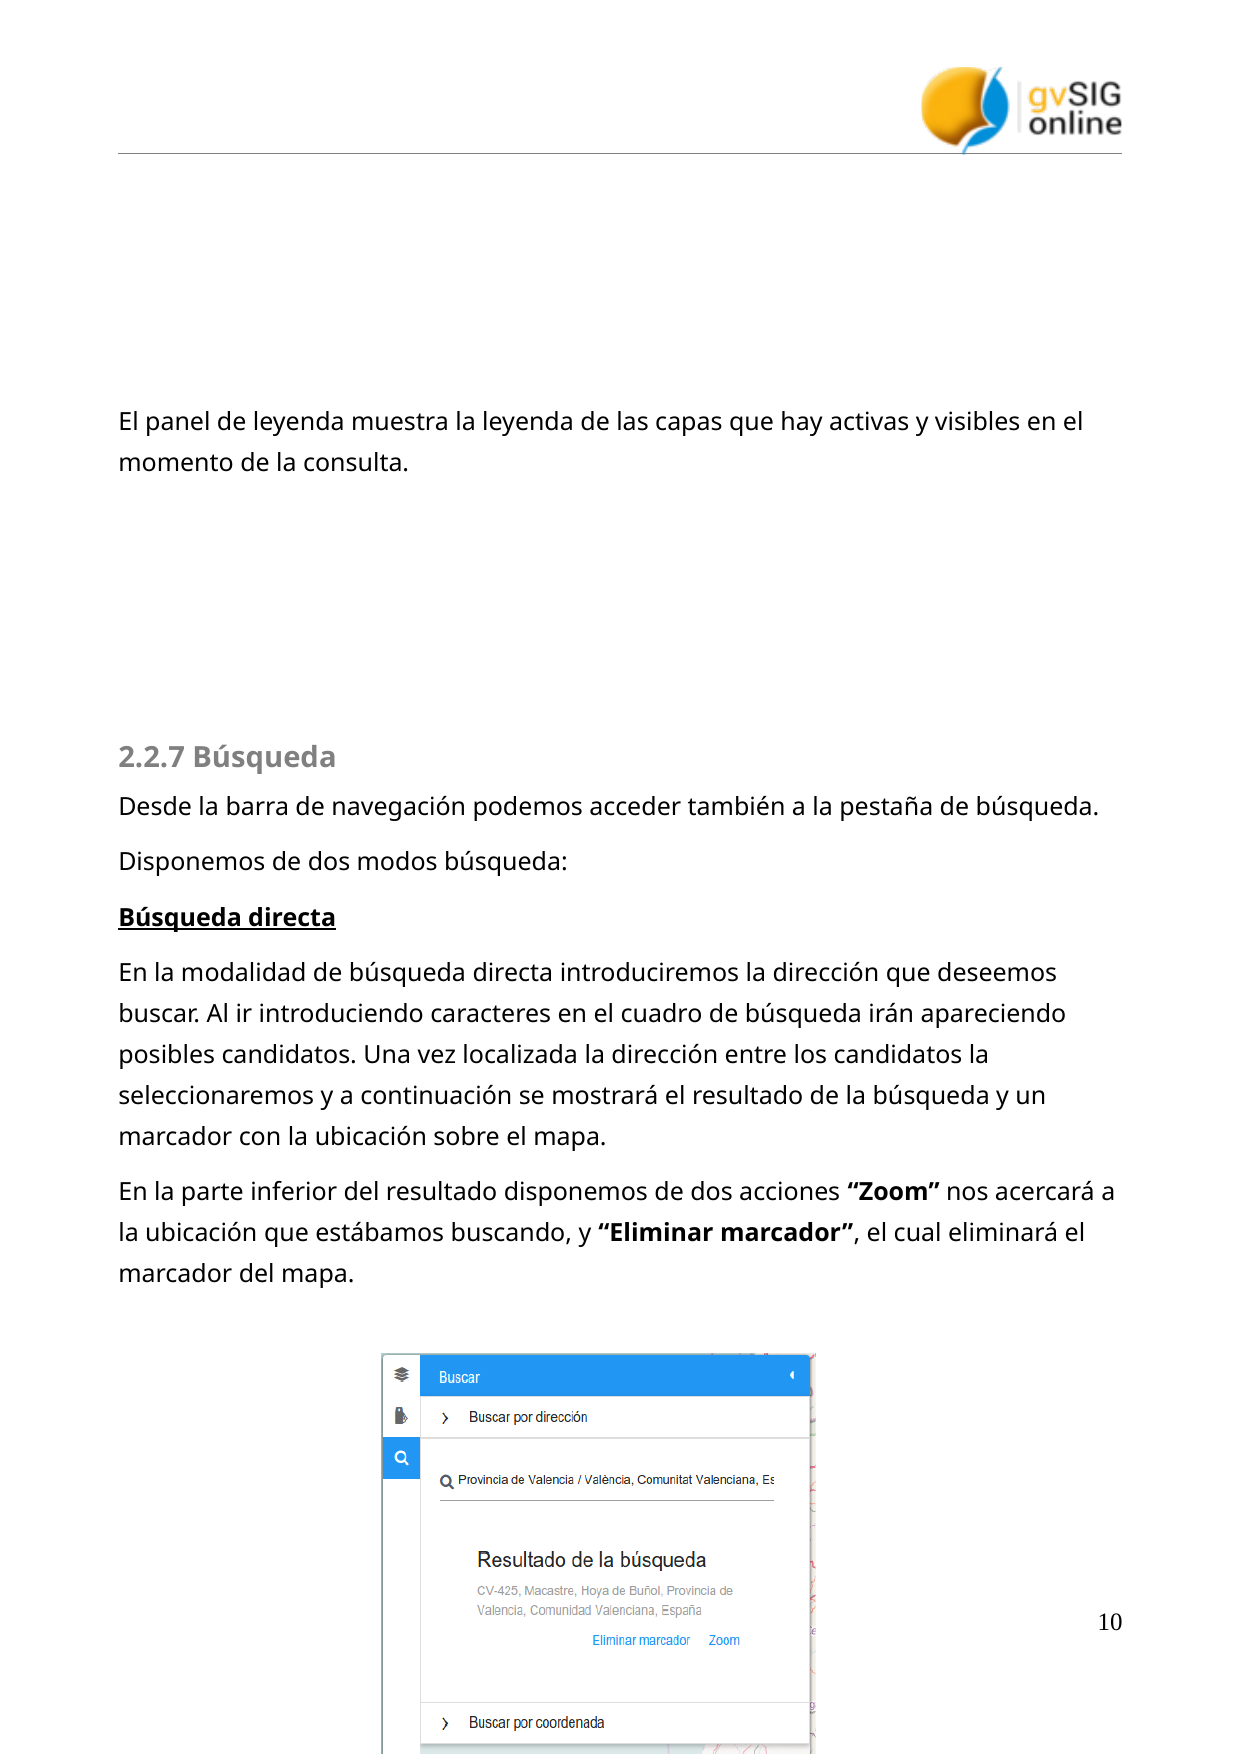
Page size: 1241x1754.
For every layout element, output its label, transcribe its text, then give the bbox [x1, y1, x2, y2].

picture [921, 67, 1122, 155]
text El panel de leyenda muestra la leyenda de las capas que hay activas y visibles en el momento de la consulta. [118, 404, 1122, 479]
text Búsqueda directa [118, 899, 1122, 933]
text Desde la barra de navegación podemos acceder también a la pestaña de búsqueda. [118, 789, 1122, 823]
text En la parte inferior del resultado disponemos de dos acciones “Zoom” nos acercará a la ubicación que estábamos buscando, y “Eliminar marcador”, el cual eliminará el marcador del mapa. [118, 1174, 1122, 1289]
picture [381, 1353, 816, 1754]
subtitle 2.2.7 Búsqueda [118, 736, 1122, 776]
text Disponemos de dos modos búsqueda: [118, 844, 1122, 878]
text En la modalidad de búsqueda directa introduciremos la dirección que deseemos buscar. Al ir introduciendo caracteres en el cuadro de búsqueda irán apareciendo posibles candidatos. Una vez localizada la dirección entre los candidatos la seleccionaremos y a continuación se mostrará el resultado de la búsqueda y un marcador con la ubicación sobre el mapa. [118, 955, 1122, 1152]
